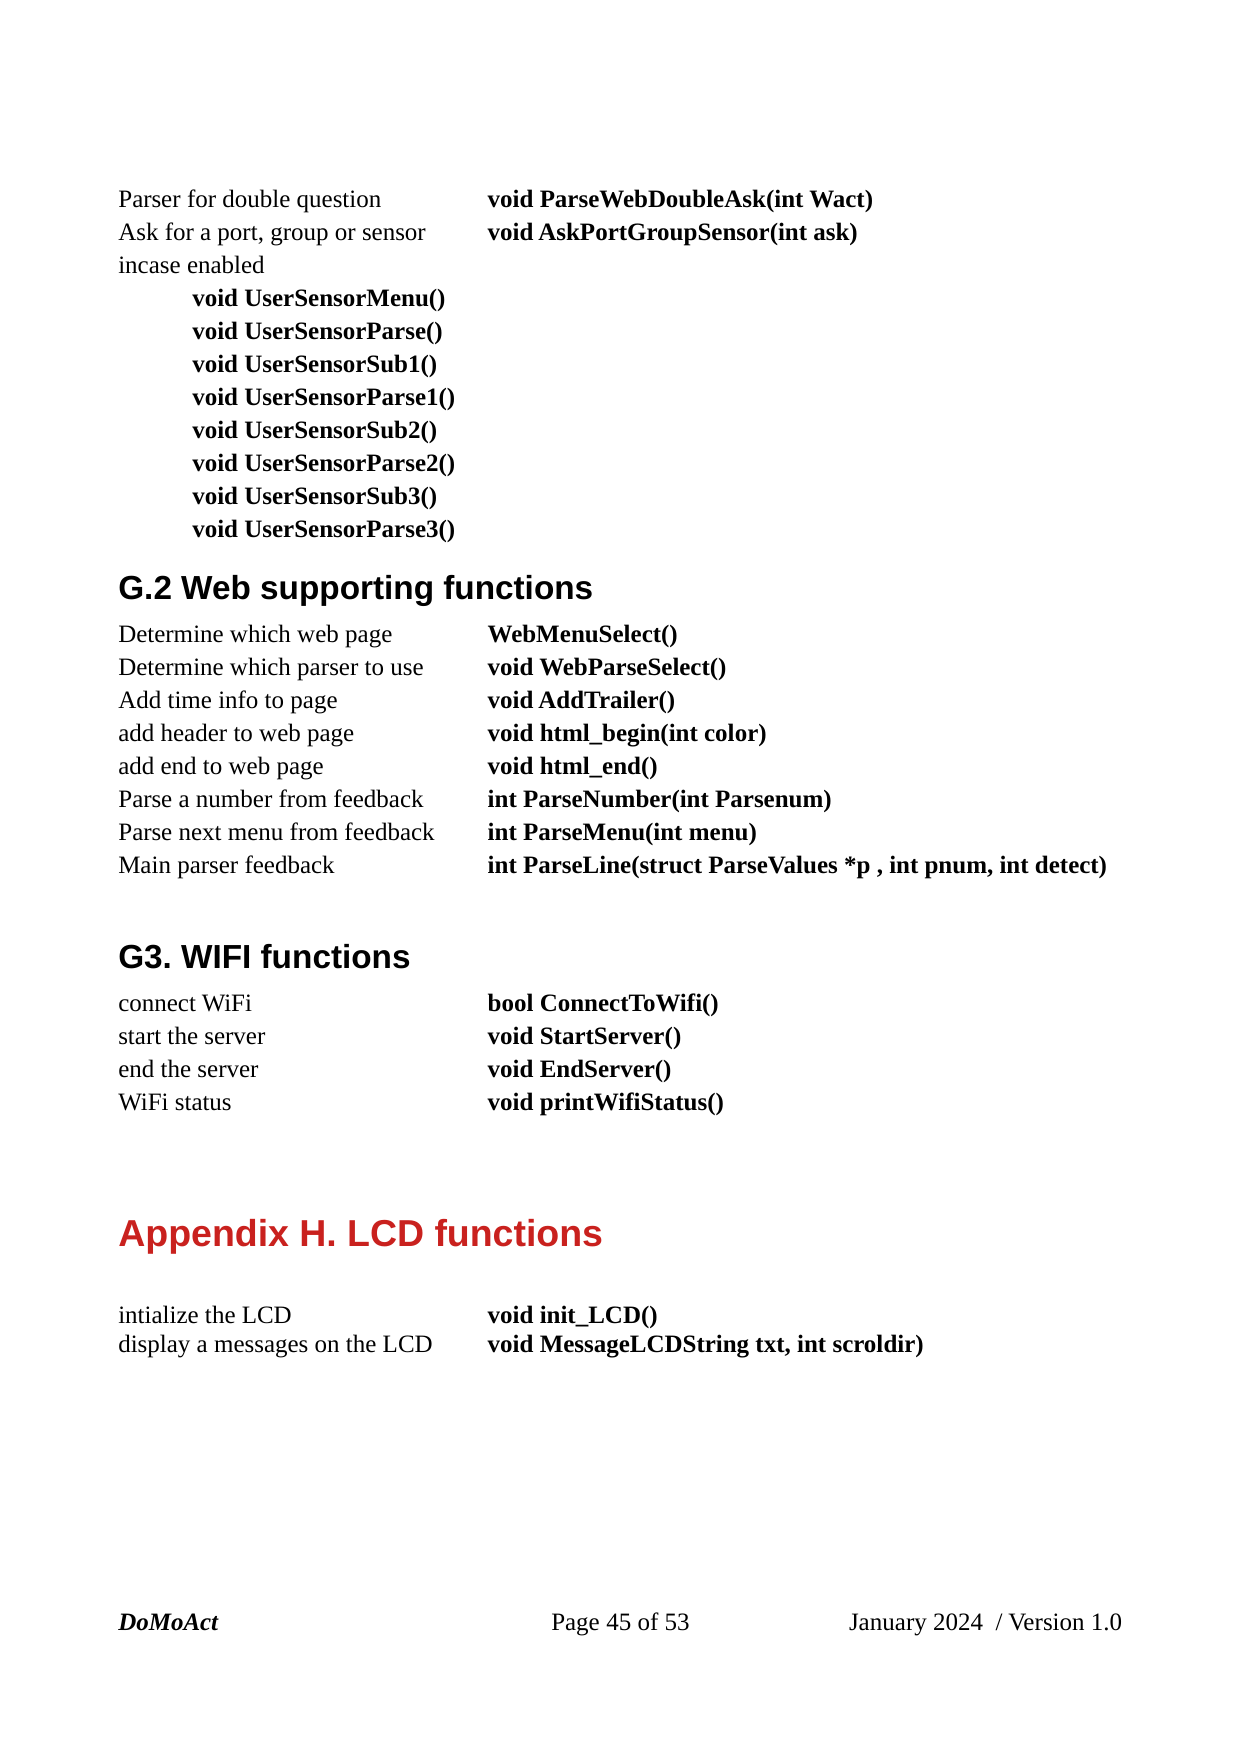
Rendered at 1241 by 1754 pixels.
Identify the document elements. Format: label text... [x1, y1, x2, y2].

text Determine which parser to use void WebParseSelect() [118, 652, 1122, 681]
text connect WiFi bool ConnectToWifi() [118, 988, 1122, 1017]
text add header to web page void html_begin(int color) [118, 718, 1122, 747]
subtitle G3. WIFI functions [118, 937, 1122, 976]
text display a messages on the LCD void MessageLCDString txt, int scroldir) [118, 1329, 1122, 1357]
text void UserSensorParse2() [118, 448, 1122, 477]
text void UserSensorParse1() [118, 382, 1122, 411]
text void UserSensorParse3() [118, 514, 1122, 543]
text void UserSensorSub1() [118, 349, 1122, 378]
text Parse next menu from feedback int ParseMenu(int menu) [118, 817, 1122, 846]
text Determine which web page WebMenuSelect() [118, 619, 1122, 648]
text void UserSensorSub3() [118, 481, 1122, 510]
text Main parser feedback int ParseLine(struct ParseValues *p , int pnum, int detect) [118, 850, 1122, 879]
text Parse a number from feedback int ParseNumber(int Parsenum) [118, 784, 1122, 813]
text void UserSensorSub2() [118, 415, 1122, 444]
text void UserSensorParse() [118, 316, 1122, 345]
text void UserSensorMenu() [118, 283, 1122, 312]
text add end to web page void html_end() [118, 751, 1122, 780]
subtitle Appendix H. LCD functions [118, 1211, 1122, 1254]
text Ask for a port, group or sensor void AskPortGroupSensor(int ask) [118, 217, 1122, 246]
text WiFi status void printWifiStatus() [118, 1087, 1122, 1116]
text end the server void EndServer() [118, 1054, 1122, 1083]
text Parser for double question void ParseWebDoubleAsk(int Wact) [118, 184, 1122, 213]
text incase enabled [118, 250, 1122, 279]
text intialize the LCD void init_LCD() [118, 1300, 1122, 1329]
text Add time info to page void AddTrailer() [118, 685, 1122, 714]
subtitle G.2 Web supporting functions [118, 568, 1122, 607]
text start the server void StartServer() [118, 1021, 1122, 1050]
